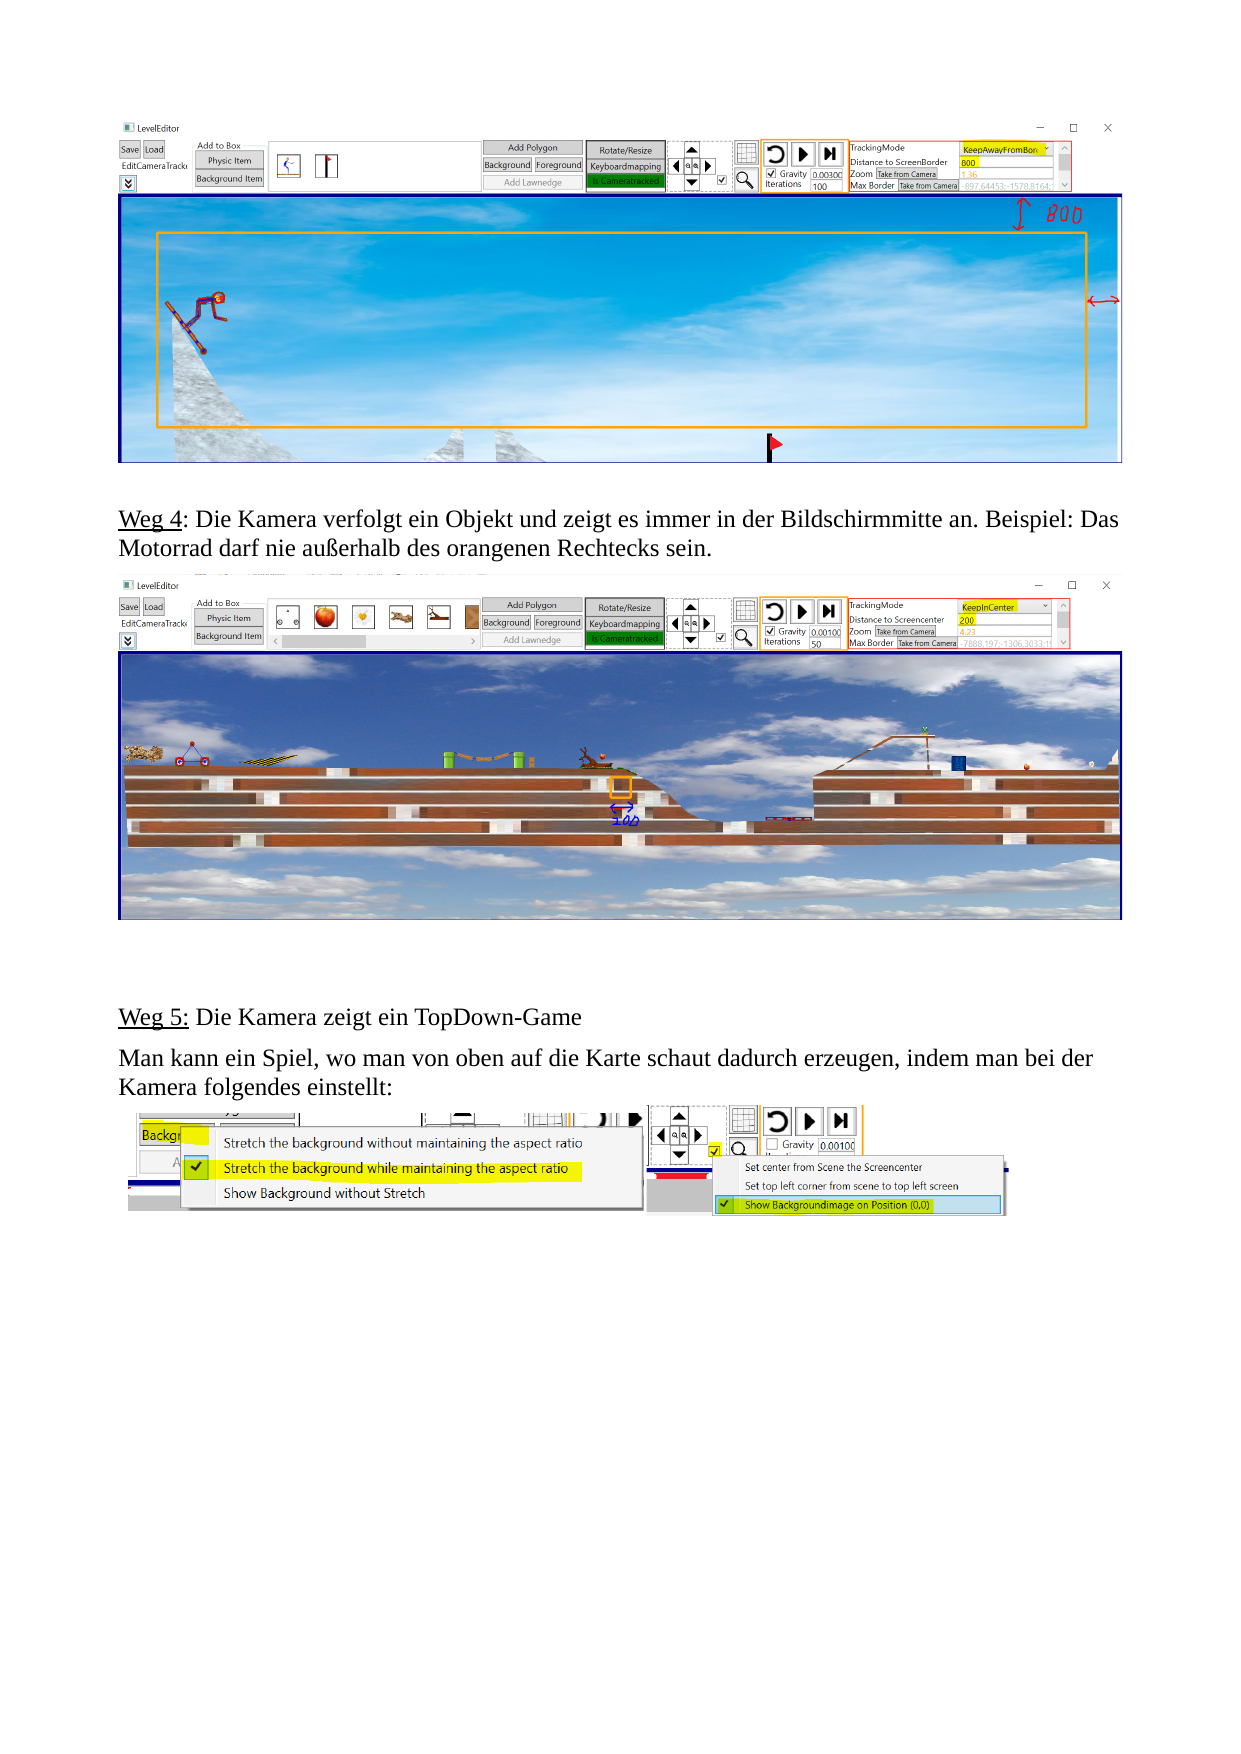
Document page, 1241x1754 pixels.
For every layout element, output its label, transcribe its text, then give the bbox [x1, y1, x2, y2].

picture [646, 1105, 1009, 1216]
text Weg 4: Die Kamera verfolgt ein Objekt und zeigt es immer in der Bildschirmmitte an. Beispiel: Das Motorrad darf nie außerhalb des orangenen Rechtecks sein. [118, 504, 1122, 562]
picture [118, 574, 1123, 920]
picture [128, 1113, 644, 1211]
text Weg 5: Die Kamera zeigt ein TopDown-Game [118, 1002, 1122, 1031]
text Man kann ein Spiel, wo man von oben auf die Karte schaut dadurch erzeugen, indem man bei der Kamera folgendes einstellt: [118, 1043, 1122, 1101]
picture [118, 118, 1123, 463]
